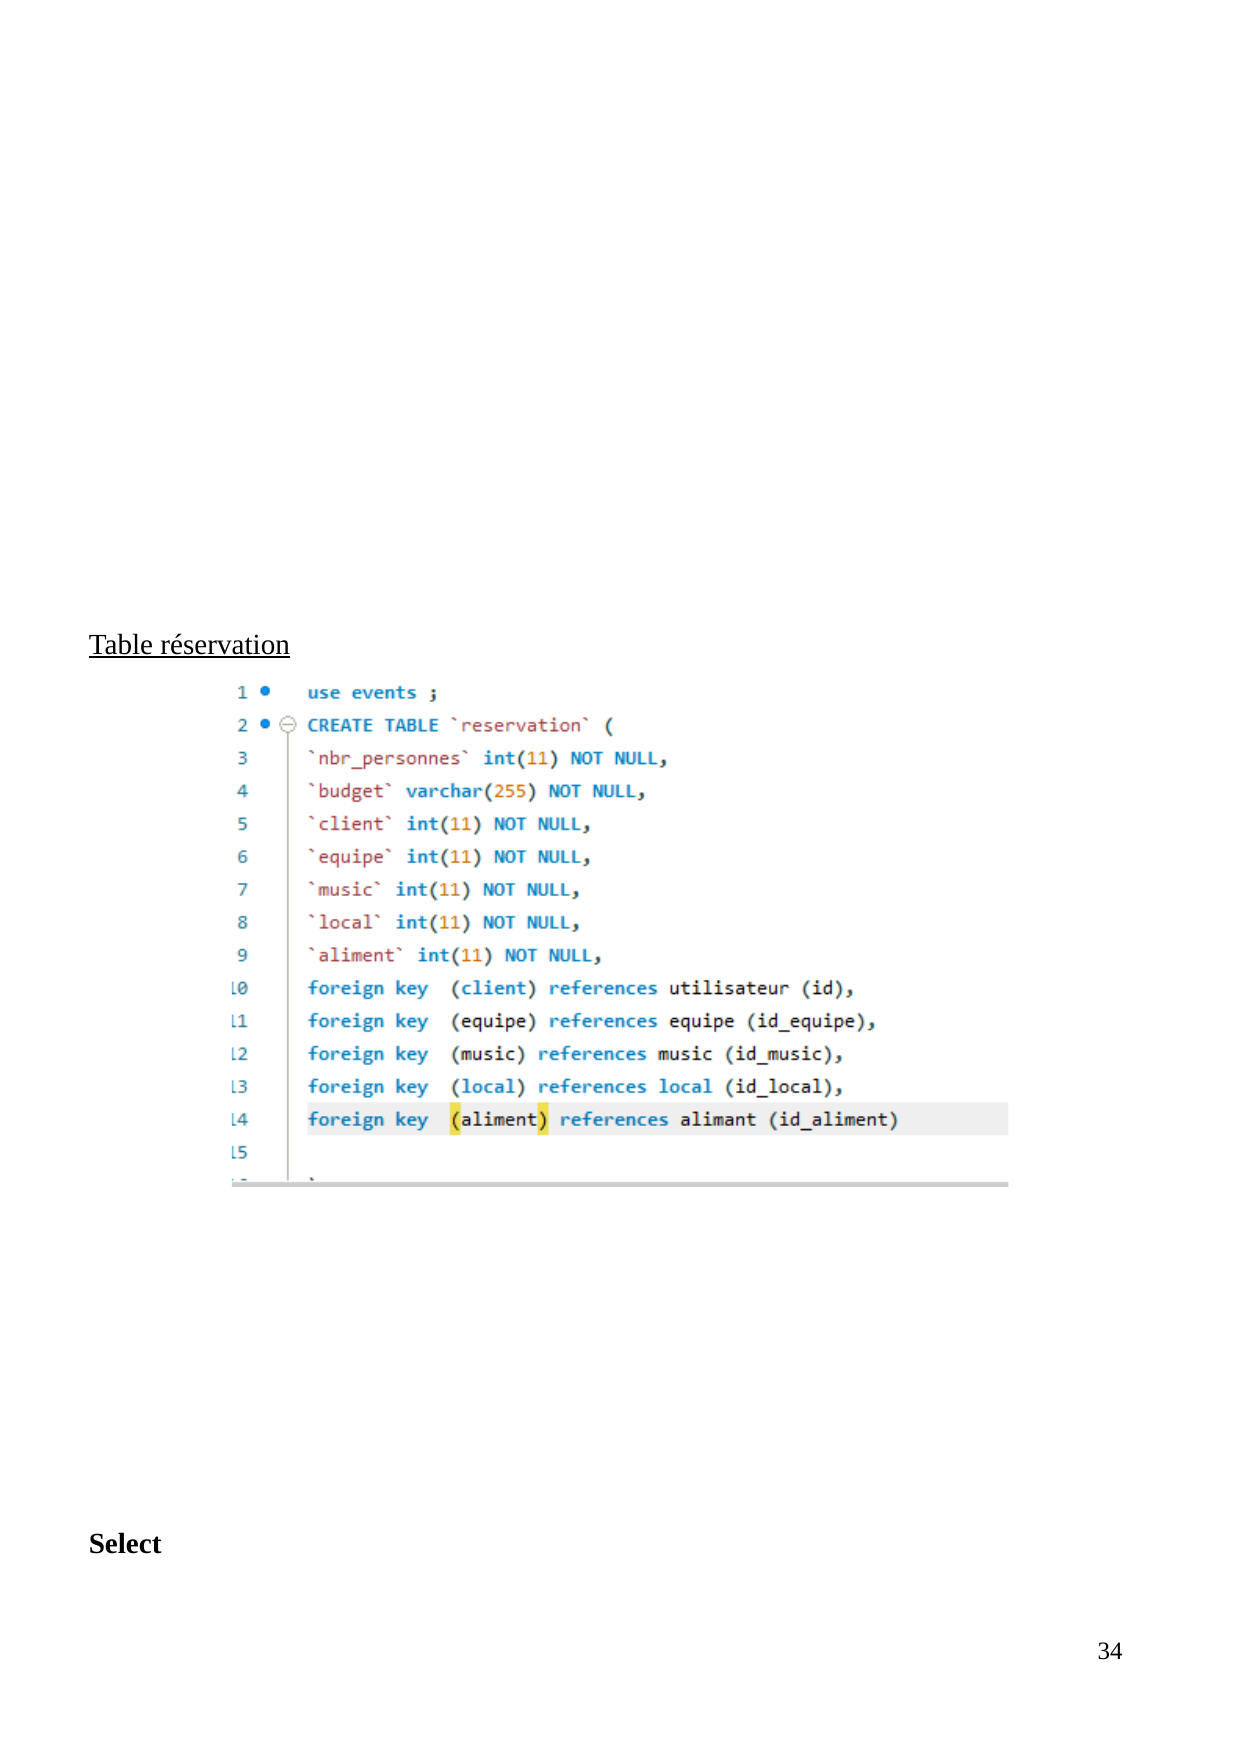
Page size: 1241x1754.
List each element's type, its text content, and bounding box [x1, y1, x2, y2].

picture [231, 677, 1009, 1187]
list Table réservation [88, 627, 1078, 661]
list Select [88, 1526, 1078, 1560]
